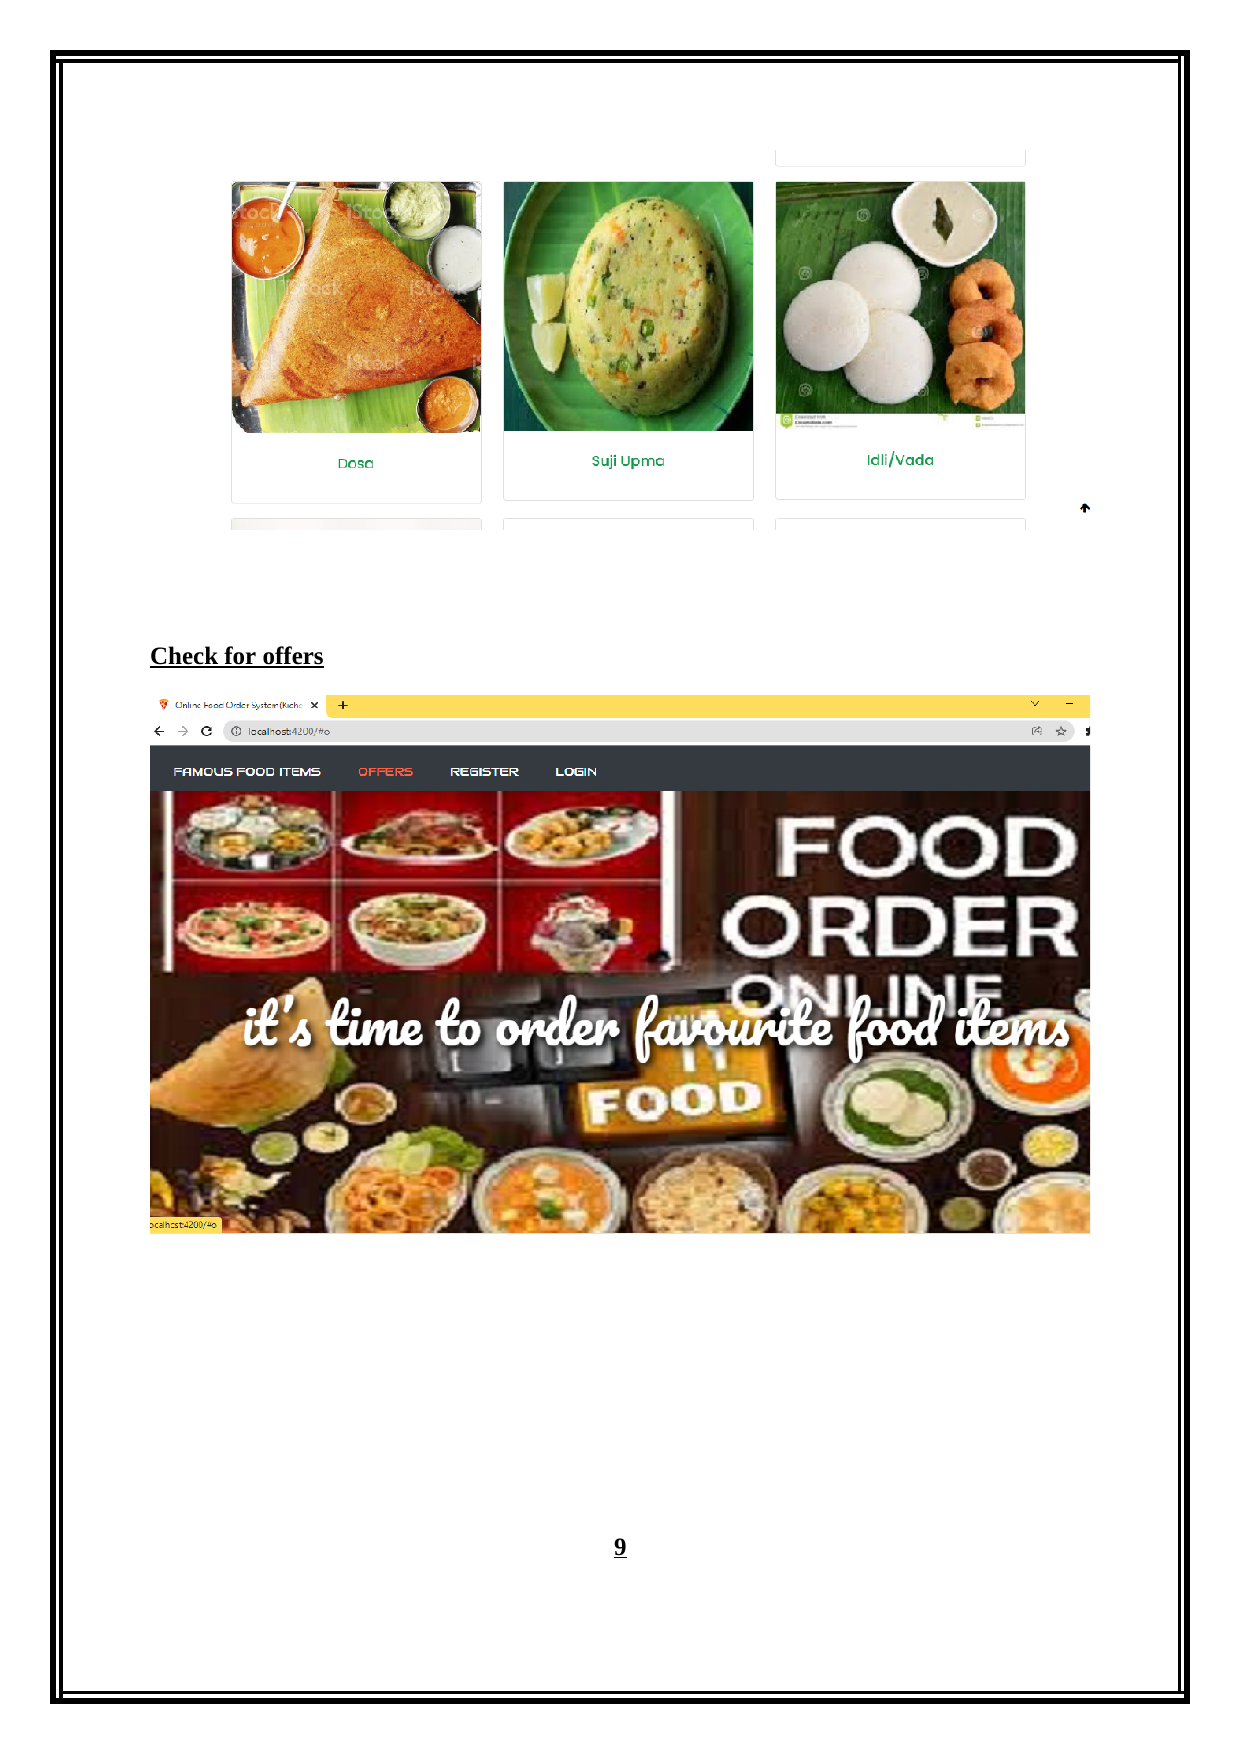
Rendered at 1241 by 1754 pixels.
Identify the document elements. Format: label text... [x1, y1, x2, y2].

text 9 [150, 1532, 1090, 1561]
text Check for offers [150, 641, 1090, 670]
picture [150, 150, 1091, 530]
picture [150, 695, 1091, 1234]
